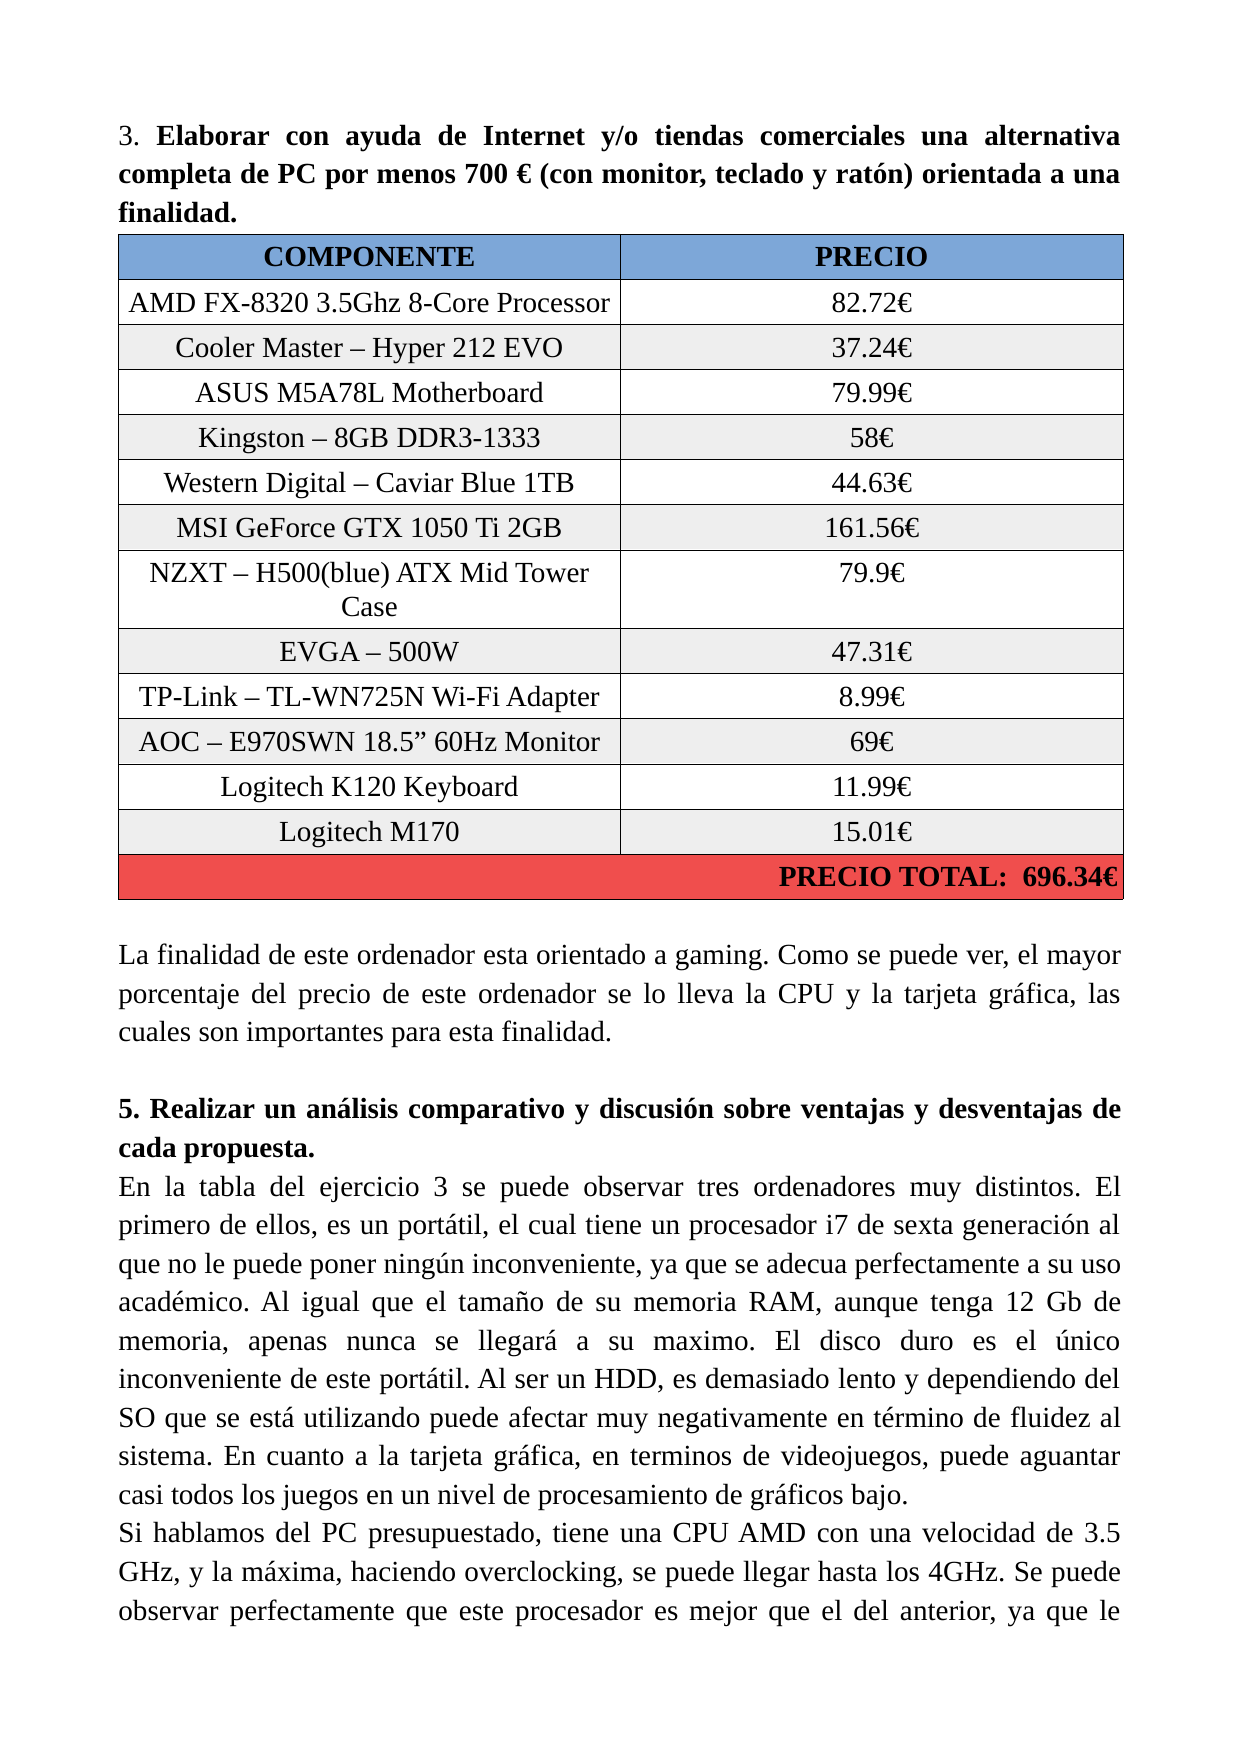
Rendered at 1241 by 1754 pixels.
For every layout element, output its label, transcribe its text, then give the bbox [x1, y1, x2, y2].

table_cell Western Digital – Caviar Blue 1TB [119, 460, 620, 504]
table_cell 8.99€ [621, 674, 1123, 718]
table_cell AMD FX-8320 3.5Ghz 8-Core Processor [119, 280, 620, 324]
table_cell PRECIO TOTAL: 696.34€ [119, 855, 1123, 899]
table_cell 161.56€ [621, 505, 1123, 549]
table_cell Logitech M170 [119, 810, 620, 854]
text 5. Realizar un análisis comparativo y discusión sobre ventajas y desventajas de cada propuesta. [118, 1092, 1122, 1164]
table_cell 79.9€ [621, 551, 1123, 628]
table_cell MSI GeForce GTX 1050 Ti 2GB [119, 505, 620, 549]
table_header PRECIO [621, 235, 1123, 279]
text En la tabla del ejercicio 3 se puede observar tres ordenadores muy distintos. El primero de ellos, es un portátil, el cual tiene un procesador i7 de sexta generación al que no le puede poner ningún inconveniente, ya que se adecua perfectamente a su uso académico. Al igual que el tamaño de su memoria RAM, aunque tenga 12 Gb de memoria, apenas nunca se llegará a su maximo. El disco duro es el único inconveniente de este portátil. Al ser un HDD, es demasiado lento y dependiendo del SO que se está utilizando puede afectar muy negativamente en término de fluidez al sistema. En cuanto a la tarjeta gráfica, en terminos de videojuegos, puede aguantar casi todos los juegos en un nivel de procesamiento de gráficos bajo. [118, 1169, 1122, 1511]
table_cell Cooler Master – Hyper 212 EVO [119, 325, 620, 369]
table_cell ASUS M5A78L Motherboard [119, 370, 620, 414]
table_cell 69€ [621, 719, 1123, 763]
table_cell Logitech K120 Keyboard [119, 765, 620, 808]
text La finalidad de este ordenador esta orientado a gaming. Como se puede ver, el mayor porcentaje del precio de este ordenador se lo lleva la CPU y la tarjeta gráfica, las cuales son importantes para esta finalidad. [118, 937, 1122, 1048]
table_cell 82.72€ [621, 280, 1123, 324]
table_cell 58€ [621, 415, 1123, 459]
table_cell 44.63€ [621, 460, 1123, 504]
table_cell Kingston – 8GB DDR3-1333 [119, 415, 620, 459]
text Si hablamos del PC presupuestado, tiene una CPU AMD con una velocidad de 3.5 GHz, y la máxima, haciendo overclocking, se puede llegar hasta los 4GHz. Se puede observar perfectamente que este procesador es mejor que el del anterior, ya que le [118, 1516, 1122, 1626]
table_cell 15.01€ [621, 810, 1123, 854]
table_cell TP-Link – TL-WN725N Wi-Fi Adapter [119, 674, 620, 718]
table_cell EVGA – 500W [119, 629, 620, 673]
table_cell 47.31€ [621, 629, 1123, 673]
table_header COMPONENTE [119, 235, 620, 279]
table_cell 11.99€ [621, 765, 1123, 808]
table_cell NZXT – H500(blue) ATX Mid Tower Case [119, 551, 620, 628]
text 3. Elaborar con ayuda de Internet y/o tiendas comerciales una alternativa completa de PC por menos 700 € (con monitor, teclado y ratón) orientada a una finalidad. [118, 118, 1122, 229]
table_cell 37.24€ [621, 325, 1123, 369]
table_cell AOC – E970SWN 18.5” 60Hz Monitor [119, 719, 620, 763]
table_cell 79.99€ [621, 370, 1123, 414]
